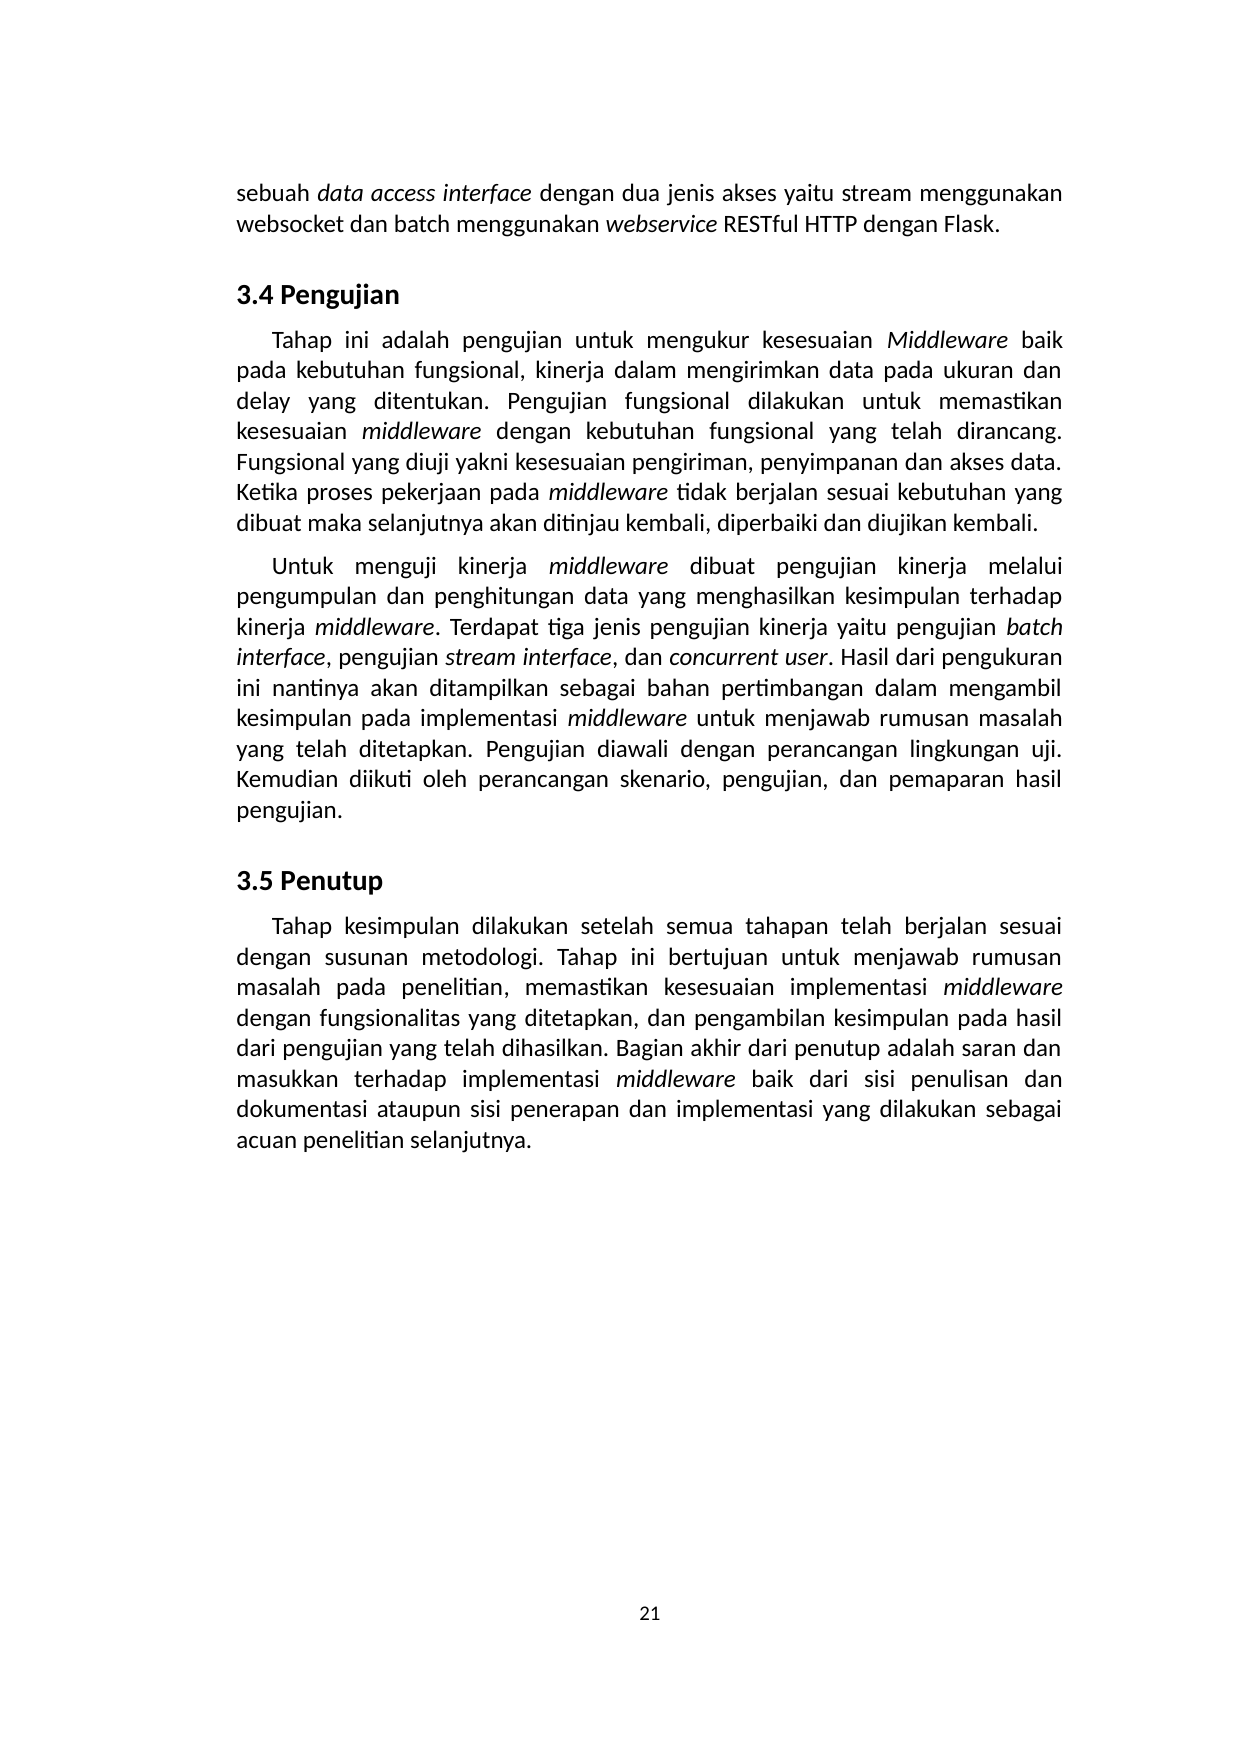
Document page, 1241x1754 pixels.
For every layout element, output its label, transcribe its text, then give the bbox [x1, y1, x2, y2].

text Tahap kesimpulan dilakukan setelah semua tahapan telah berjalan sesuai dengan susunan metodologi. Tahap ini bertujuan untuk menjawab rumusan masalah pada penelitian, memastikan kesesuaian implementasi middleware dengan fungsionalitas yang ditetapkan, dan pengambilan kesimpulan pada hasil dari pengujian yang telah dihasilkan. Bagian akhir dari penutup adalah saran dan masukkan terhadap implementasi middleware baik dari sisi penulisan dan dokumentasi ataupun sisi penerapan dan implementasi yang dilakukan sebagai acuan penelitian selanjutnya. [236, 910, 1063, 1154]
subtitle Pengujian [236, 276, 1063, 311]
text Untuk menguji kinerja middleware dibuat pengujian kinerja melalui pengumpulan dan penghitungan data yang menghasilkan kesimpulan terhadap kinerja middleware. Terdapat tiga jenis pengujian kinerja yaitu pengujian batch interface, pengujian stream interface, dan concurrent user. Hasil dari pengukuran ini nantinya akan ditampilkan sebagai bahan pertimbangan dalam mengambil kesimpulan pada implementasi middleware untuk menjawab rumusan masalah yang telah ditetapkan. Pengujian diawali dengan perancangan lingkungan uji. Kemudian diikuti oleh perancangan skenario, pengujian, dan pemaparan hasil pengujian. [236, 550, 1063, 825]
subtitle Penutup [236, 862, 1063, 898]
text sebuah data access interface dengan dua jenis akses yaitu stream menggunakan websocket dan batch menggunakan webservice RESTful HTTP dengan Flask. [236, 177, 1063, 238]
text Tahap ini adalah pengujian untuk mengukur kesesuaian Middleware baik pada kebutuhan fungsional, kinerja dalam mengirimkan data pada ukuran dan delay yang ditentukan. Pengujian fungsional dilakukan untuk memastikan kesesuaian middleware dengan kebutuhan fungsional yang telah dirancang. Fungsional yang diuji yakni kesesuaian pengiriman, penyimpanan dan akses data. Ketika proses pekerjaan pada middleware tidak berjalan sesuai kebutuhan yang dibuat maka selanjutnya akan ditinjau kembali, diperbaiki dan diujikan kembali. [236, 324, 1063, 537]
